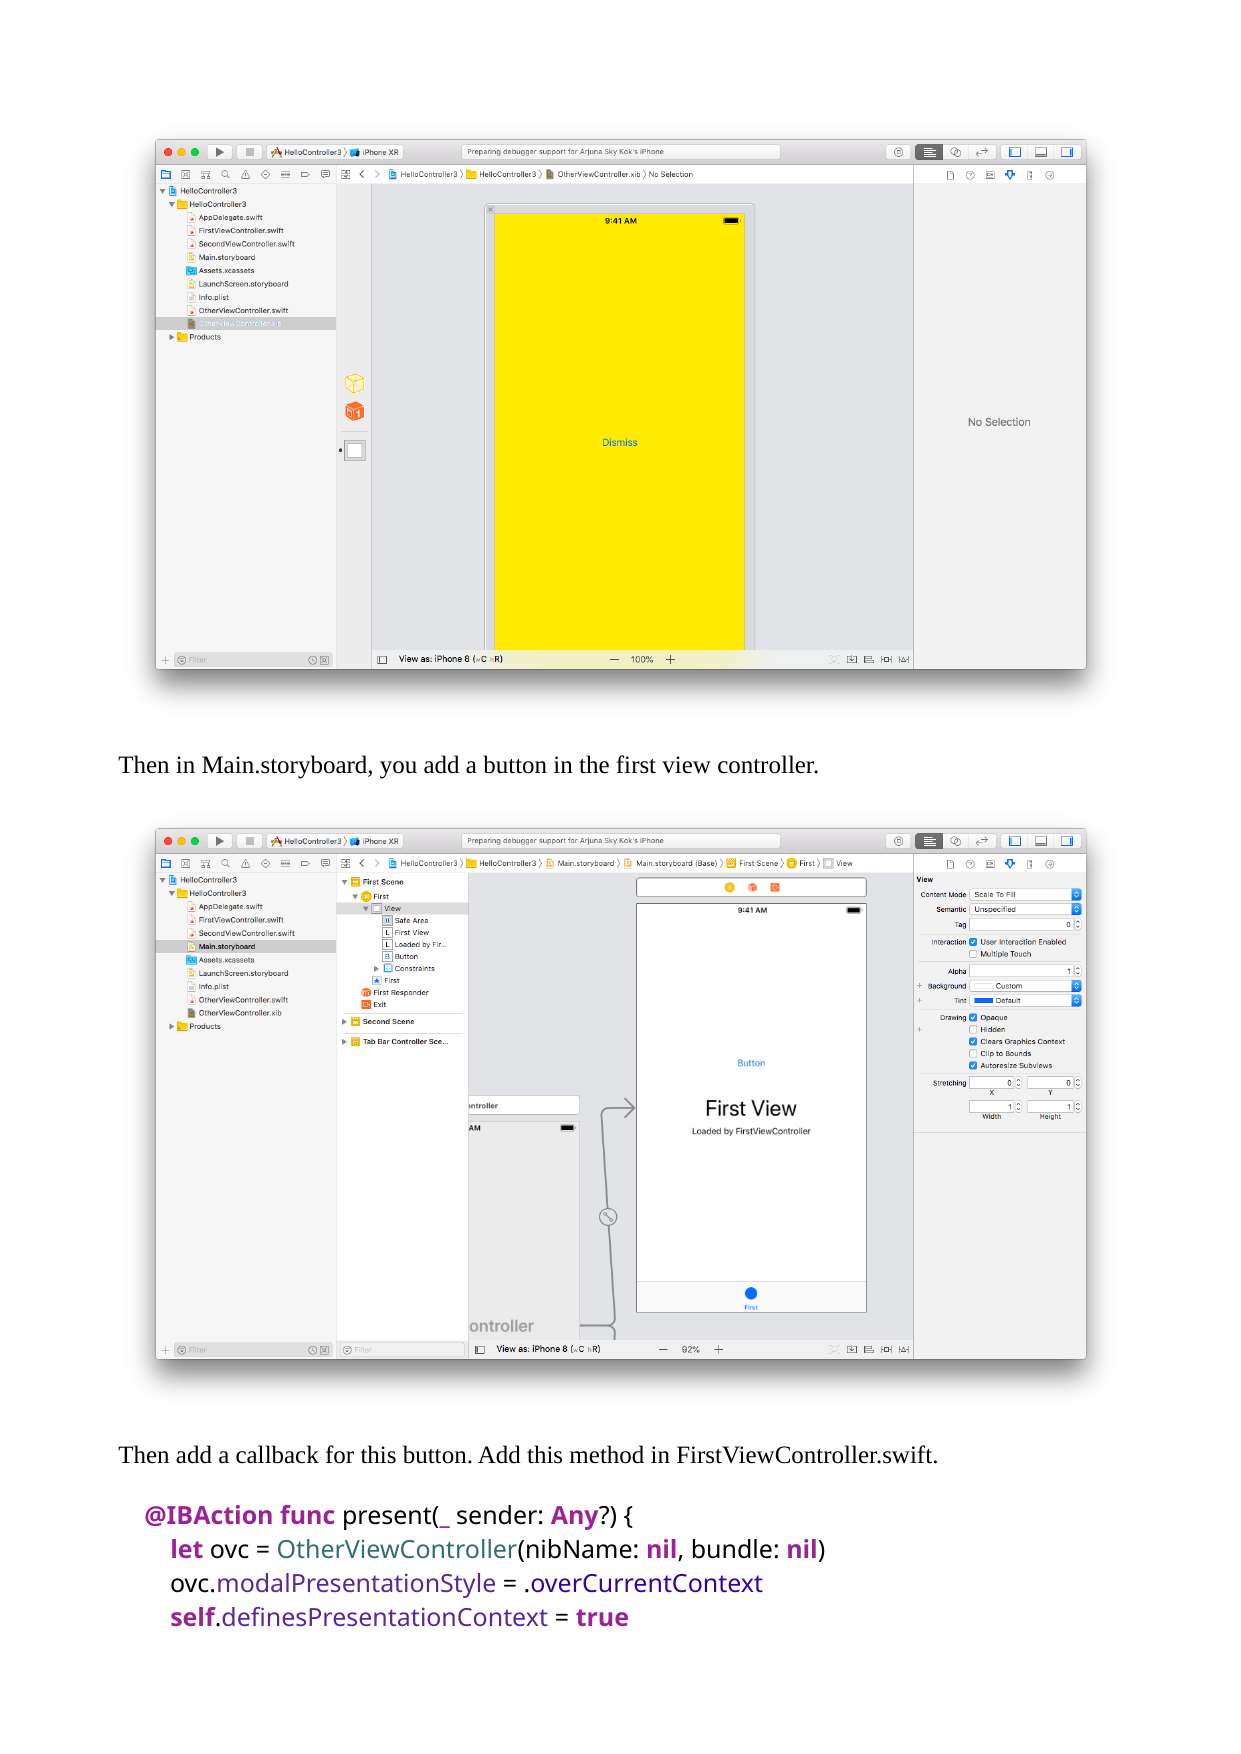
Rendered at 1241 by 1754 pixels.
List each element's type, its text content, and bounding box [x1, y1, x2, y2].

text let ovc = OtherViewController(nibName: nil, bundle: nil) [118, 1532, 1122, 1566]
text Then add a callback for this button. Add this method in FirstViewController.swift. [118, 1440, 1122, 1469]
text self.definesPresentationContext = true [118, 1600, 1122, 1634]
picture [118, 118, 1123, 722]
picture [118, 807, 1123, 1412]
text Then in Main.storyboard, you add a button in the first view controller. [118, 750, 1122, 779]
text @IBAction func present(_ sender: Any?) { [118, 1498, 1122, 1532]
text ovc.modalPresentationStyle = .overCurrentContext [118, 1566, 1122, 1600]
